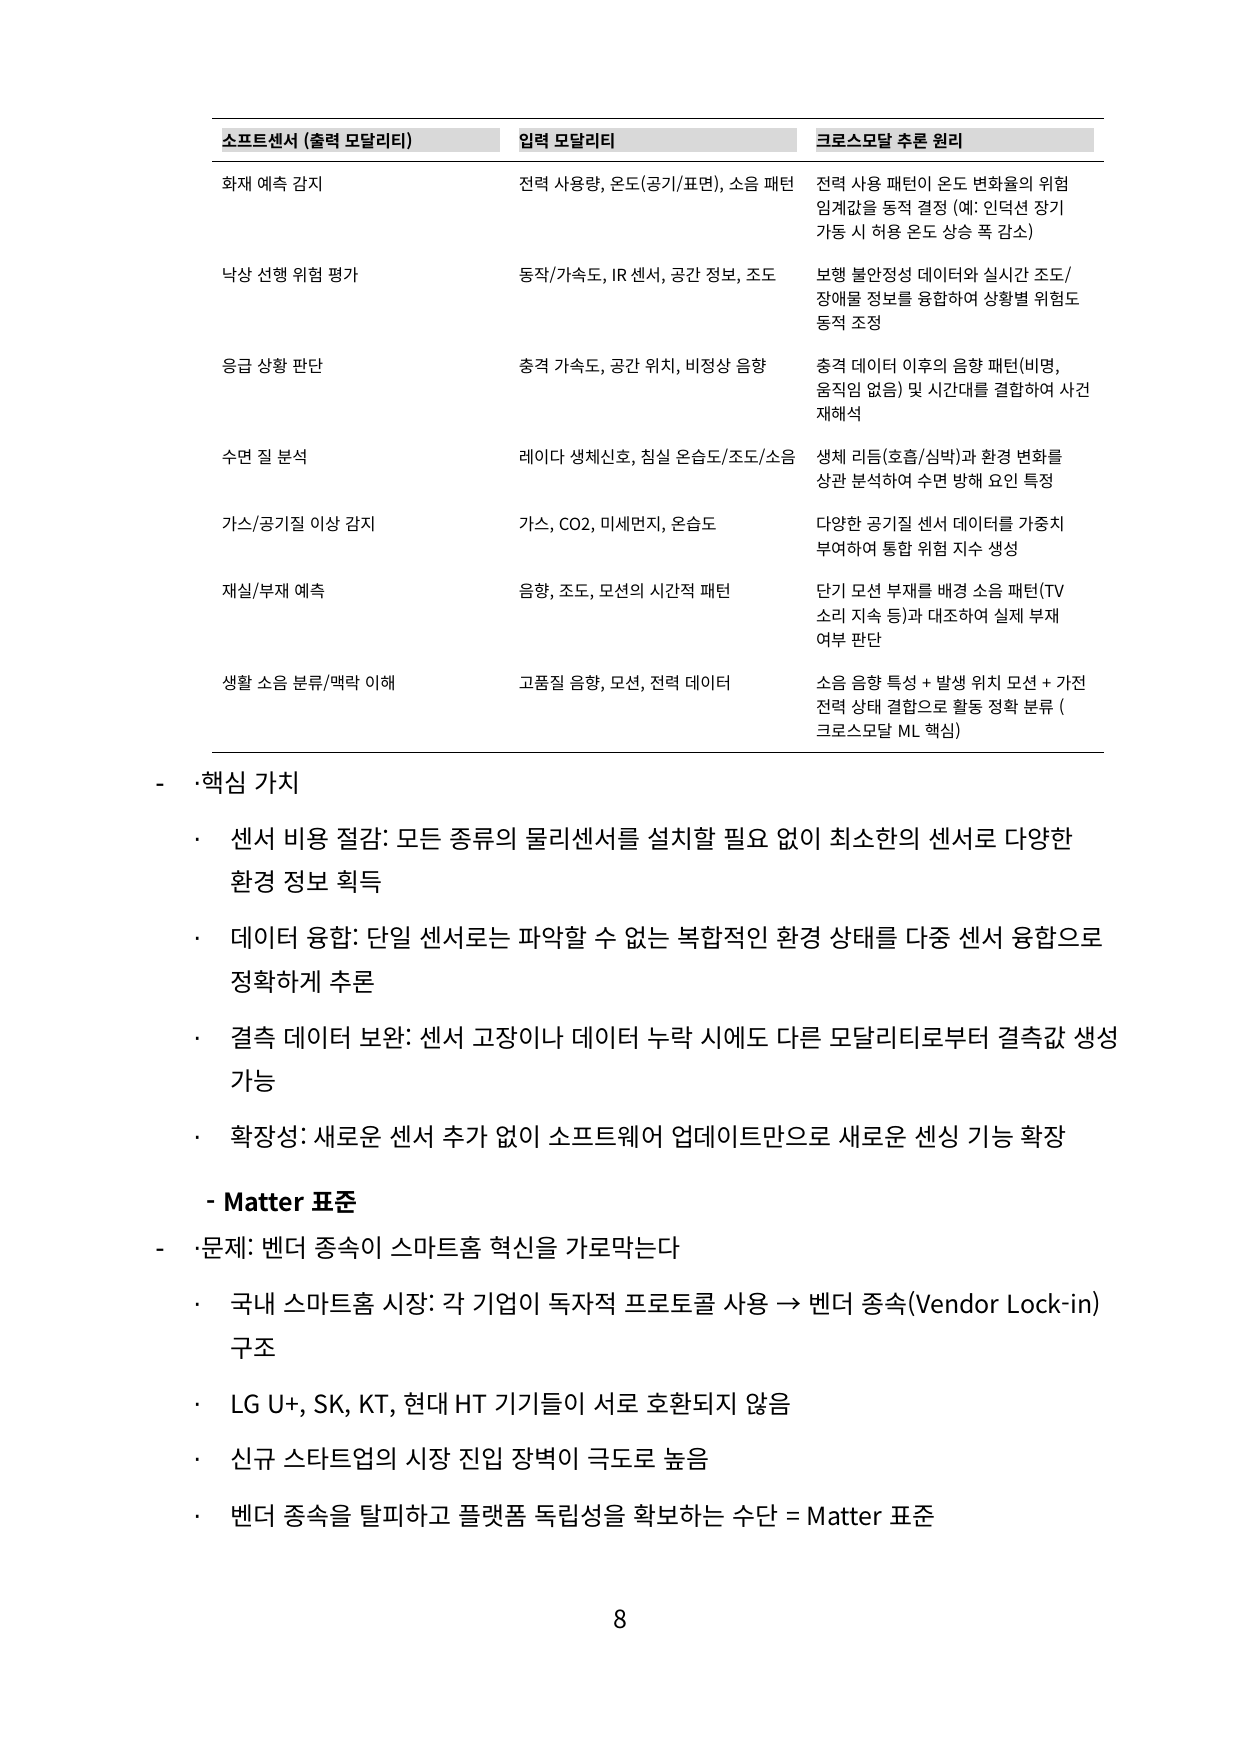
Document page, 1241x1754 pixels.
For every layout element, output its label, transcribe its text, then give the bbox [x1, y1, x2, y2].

table_cell 수면 질 분석 [212, 435, 509, 502]
list 결측 데이터 보완: 센서 고장이나 데이터 누락 시에도 다른 모달리티로부터 결측값 생성 가능 [193, 1018, 1122, 1098]
table_cell 충격 가속도, 공간 위치, 비정상 음향 [509, 344, 806, 435]
table_cell 화재 예측 감지 [212, 162, 509, 252]
table_cell 가스/공기질 이상 감지 [212, 502, 509, 569]
list 센서 비용 절감: 모든 종류의 물리센서를 설치할 필요 없이 최소한의 센서로 다양한 환경 정보 획득 [193, 819, 1122, 899]
table_cell 전력 사용량, 온도(공기/표면), 소음 패턴 [509, 162, 806, 252]
table_cell 응급 상황 판단 [212, 344, 509, 435]
table_cell 음향, 조도, 모션의 시간적 패턴 [509, 569, 806, 660]
list ⋅핵심 가치 [156, 763, 1122, 800]
list 국내 스마트홈 시장: 각 기업이 독자적 프로토콜 사용 → 벤더 종속(Vendor Lock-in) 구조 [193, 1285, 1122, 1364]
list 신규 스타트업의 시장 진입 장벽이 극도로 높음 [193, 1440, 1122, 1476]
table_header 크로스모달 추론 원리 [806, 119, 1103, 161]
table_cell 동작/가속도, IR센서, 공간 정보, 조도 [509, 253, 806, 344]
table_cell 재실/부재 예측 [212, 569, 509, 660]
table_cell 소음 음향 특성 + 발생 위치 모션 + 가전 전력 상태 결합으로 활동 정확 분류 (크로스모달 ML 핵심) [806, 660, 1103, 752]
list 확장성: 새로운 센서 추가 없이 소프트웨어 업데이트만으로 새로운 센싱 기능 확장 [193, 1118, 1122, 1154]
list LG U+, SK, KT, 현대HT 기기들이 서로 호환되지 않음 [193, 1384, 1122, 1420]
table_cell 보행 불안정성 데이터와 실시간 조도/장애물 정보를 융합하여 상황별 위험도 동적 조정 [806, 253, 1103, 344]
table_cell 생활 소음 분류/맥락 이해 [212, 660, 509, 752]
table_cell 다양한 공기질 센서 데이터를 가중치 부여하여 통합 위험 지수 생성 [806, 502, 1103, 569]
table_cell 가스, CO2, 미세먼지, 온습도 [509, 502, 806, 569]
table_header 입력 모달리티 [509, 119, 806, 161]
table_cell 전력 사용 패턴이 온도 변화율의 위험 임계값을 동적 결정 (예: 인덕션 장기 가동 시 허용 온도 상승 폭 감소) [806, 162, 1103, 252]
table_cell 낙상 선행 위험 평가 [212, 253, 509, 344]
list ⋅문제: 벤더 종속이 스마트홈 혁신을 가로막는다 [156, 1229, 1122, 1265]
table_cell 단기 모션 부재를 배경 소음 패턴(TV 소리 지속 등)과 대조하여 실제 부재 여부 판단 [806, 569, 1103, 660]
table_cell 충격 데이터 이후의 음향 패턴(비명, 움직임 없음) 및 시간대를 결합하여 사건 재해석 [806, 344, 1103, 435]
table_cell 고품질 음향, 모션, 전력 데이터 [509, 660, 806, 752]
table_cell 레이다 생체신호, 침실 온습도/조도/소음 [509, 435, 806, 502]
list 데이터 융합: 단일 센서로는 파악할 수 없는 복합적인 환경 상태를 다중 센서 융합으로 정확하게 추론 [193, 919, 1122, 998]
table_cell 생체 리듬(호흡/심박)과 환경 변화를 상관 분석하여 수면 방해 요인 특정 [806, 435, 1103, 502]
subtitle - Matter 표준 [207, 1182, 1122, 1219]
list 벤더 종속을 탈피하고 플랫폼 독립성을 확보하는 수단 = Matter 표준 [193, 1496, 1122, 1532]
table_header 소프트센서 (출력 모달리티) [212, 119, 509, 161]
